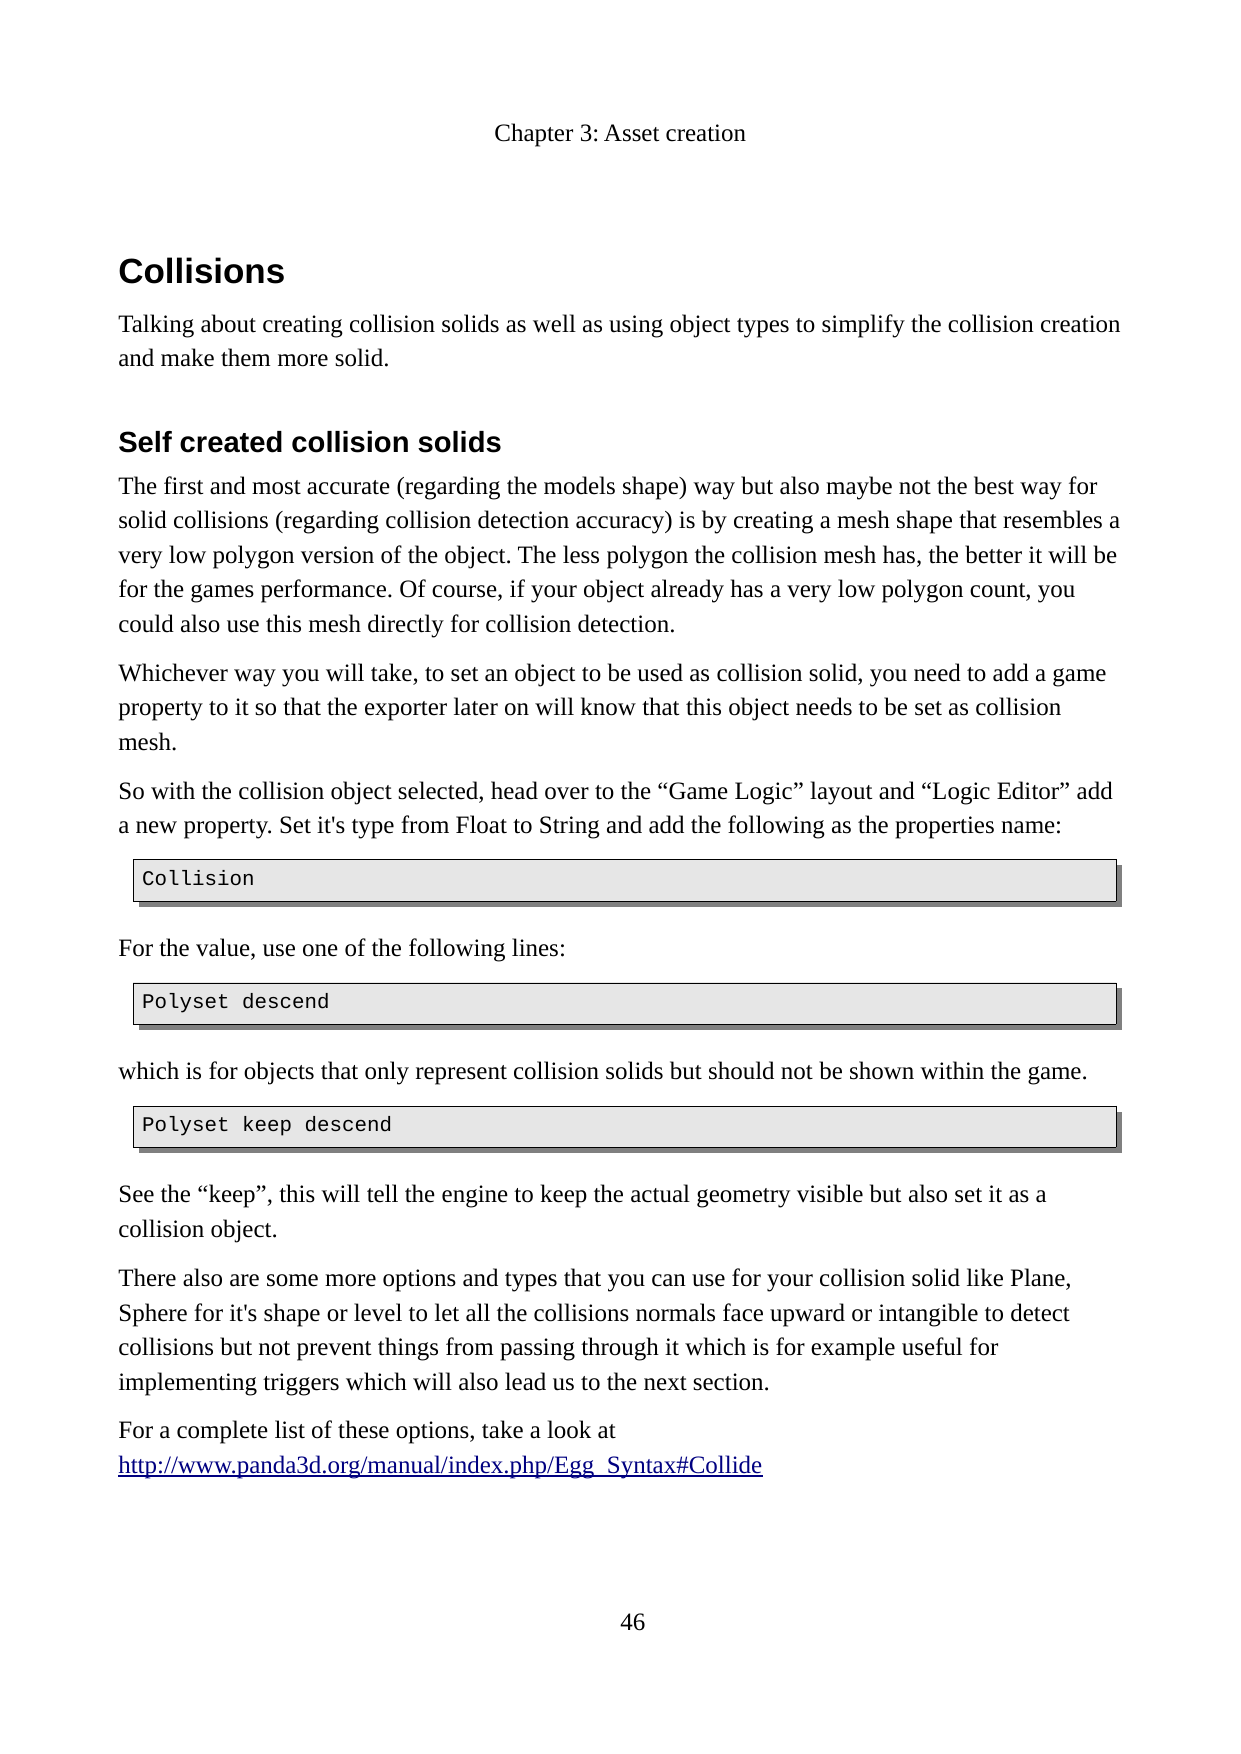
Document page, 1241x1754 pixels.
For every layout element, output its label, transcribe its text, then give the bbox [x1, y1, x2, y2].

text Whichever way you will take, to set an object to be used as collision solid, you need to add a game property to it so that the exporter later on will know that this object needs to be set as collision mesh. [118, 658, 1122, 755]
text The first and most accurate (regarding the models shape) way but also maybe not the best way for solid collisions (regarding collision detection accuracy) is by creating a mesh shape that resembles a very low polygon version of the object. The less polygon the collision mesh has, the better it will be for the games performance. Of course, if your object already has a very low polygon count, you could also use this mesh directly for collision detection. [118, 471, 1122, 637]
text There also are some more options and types that you can use for your collision solid like Plane, Sphere for it's shape or level to let all the collisions normals face upward or intangible to detect collisions but not prevent things from passing through it which is for example useful for implementing triggers which will also lead us to the next section. [118, 1263, 1122, 1395]
text Polyset descend [134, 984, 1116, 1024]
text which is for objects that only represent collision solids but should not be shown within the game. [118, 1056, 1122, 1085]
text For a complete list of these options, take a look at http://www.panda3d.org/manual/index.php/Egg_Syntax#Collide [118, 1416, 1122, 1479]
subtitle Collisions [118, 250, 1122, 290]
text Talking about creating collision solids as well as using object types to simplify the collision creation and make them more solid. [118, 309, 1122, 372]
text Collision [134, 860, 1116, 901]
text Polyset keep descend [134, 1107, 1116, 1147]
subtitle Self created collision solids [118, 425, 1122, 458]
text So with the collision object selected, head over to the “Game Logic” layout and “Logic Editor” add a new property. Set it's type from Float to String and add the following as the properties name: [118, 776, 1122, 839]
text See the “keep”, this will tell the engine to keep the actual geometry visible but also set it as a collision object. [118, 1179, 1122, 1243]
text For the value, use one of the following lines: [118, 933, 1122, 962]
